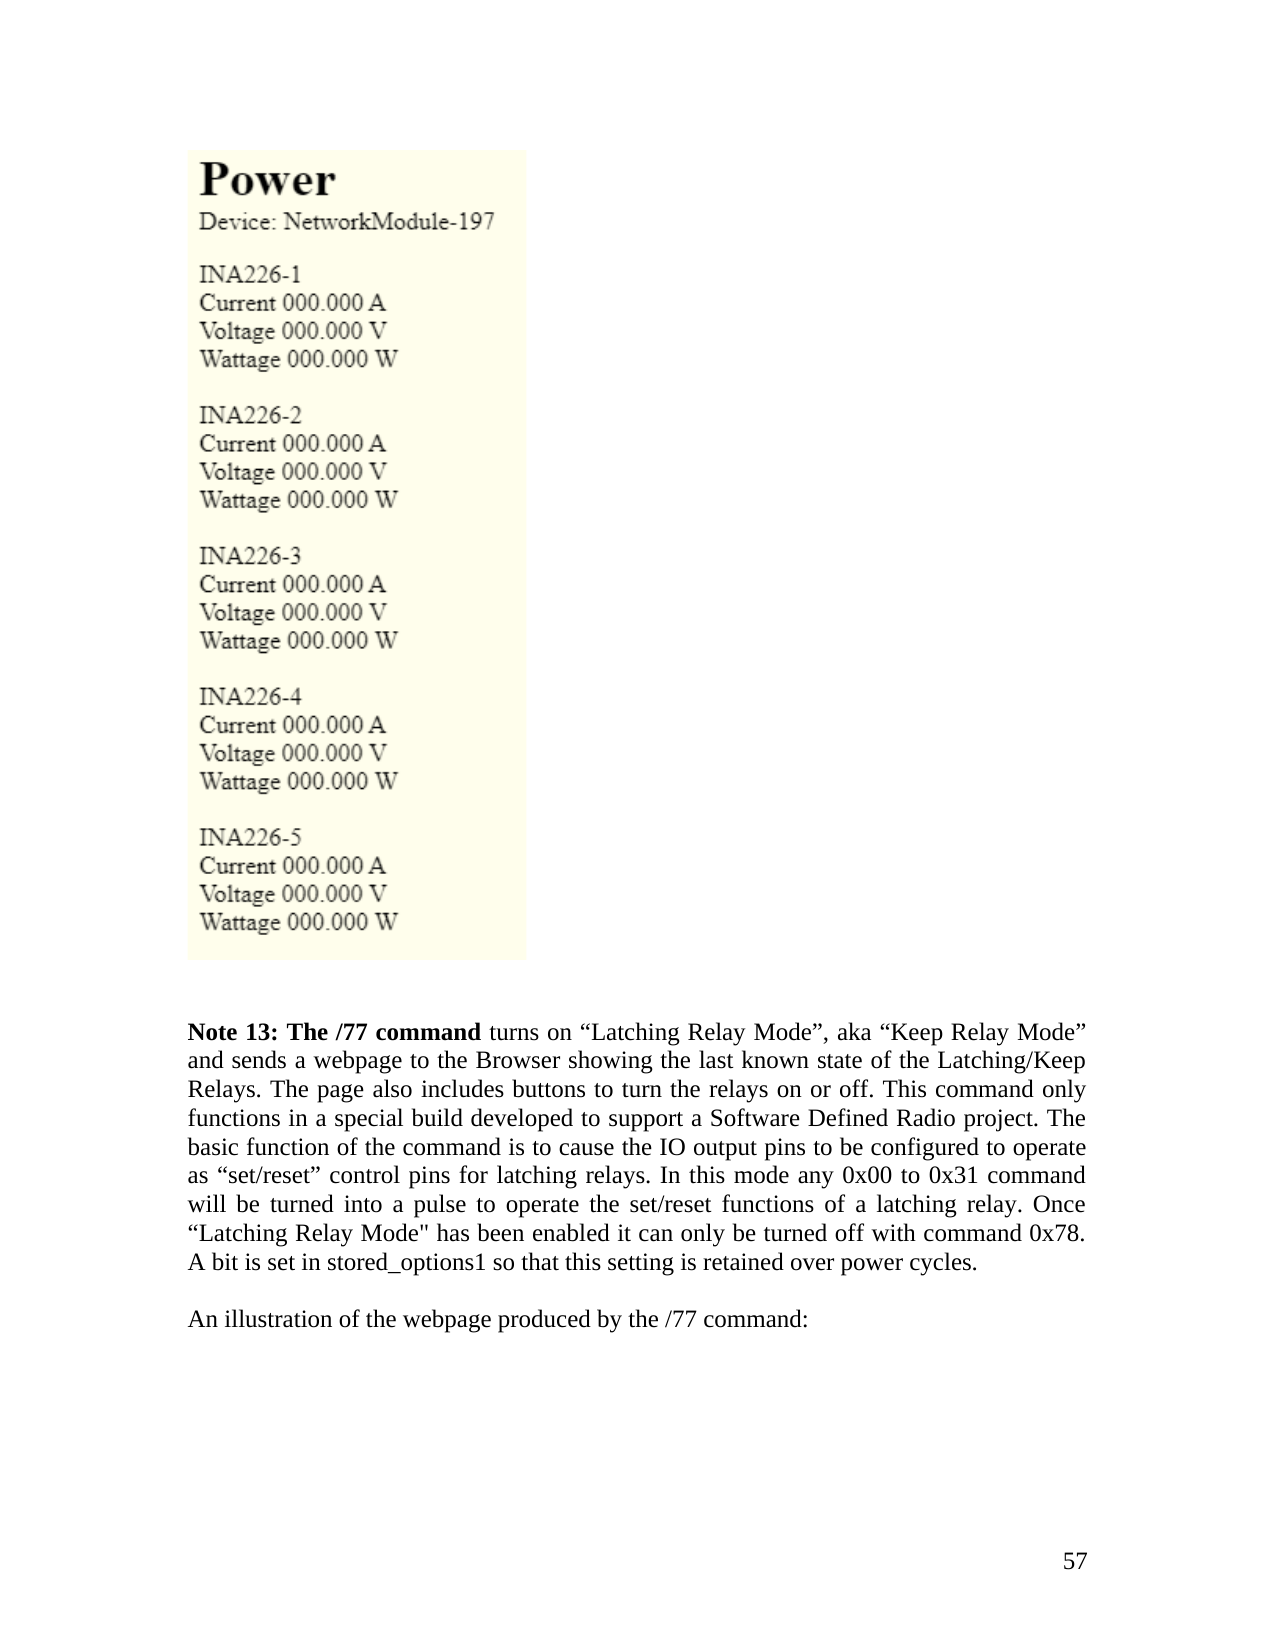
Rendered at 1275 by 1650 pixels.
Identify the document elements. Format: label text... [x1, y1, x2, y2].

text Note 13: The /77 command turns on “Latching Relay Mode”, aka “Keep Relay Mode” and sends a webpage to the Browser showing the last known state of the Latching/Keep Relays. The page also includes buttons to turn the relays on or off. This command only functions in a special build developed to support a Software Defined Radio project. The basic function of the command is to cause the IO output pins to be configured to operate as “set/reset” control pins for latching relays. In this mode any 0x00 to 0x31 command will be turned into a pulse to operate the set/reset functions of a latching relay. Once “Latching Relay Mode" has been enabled it can only be turned off with command 0x78. A bit is set in stored_options1 so that this setting is retained over power cycles. [187, 988, 1087, 1276]
picture [187, 150, 527, 960]
text An illustration of the webpage produced by the /77 command: [187, 1304, 1087, 1333]
